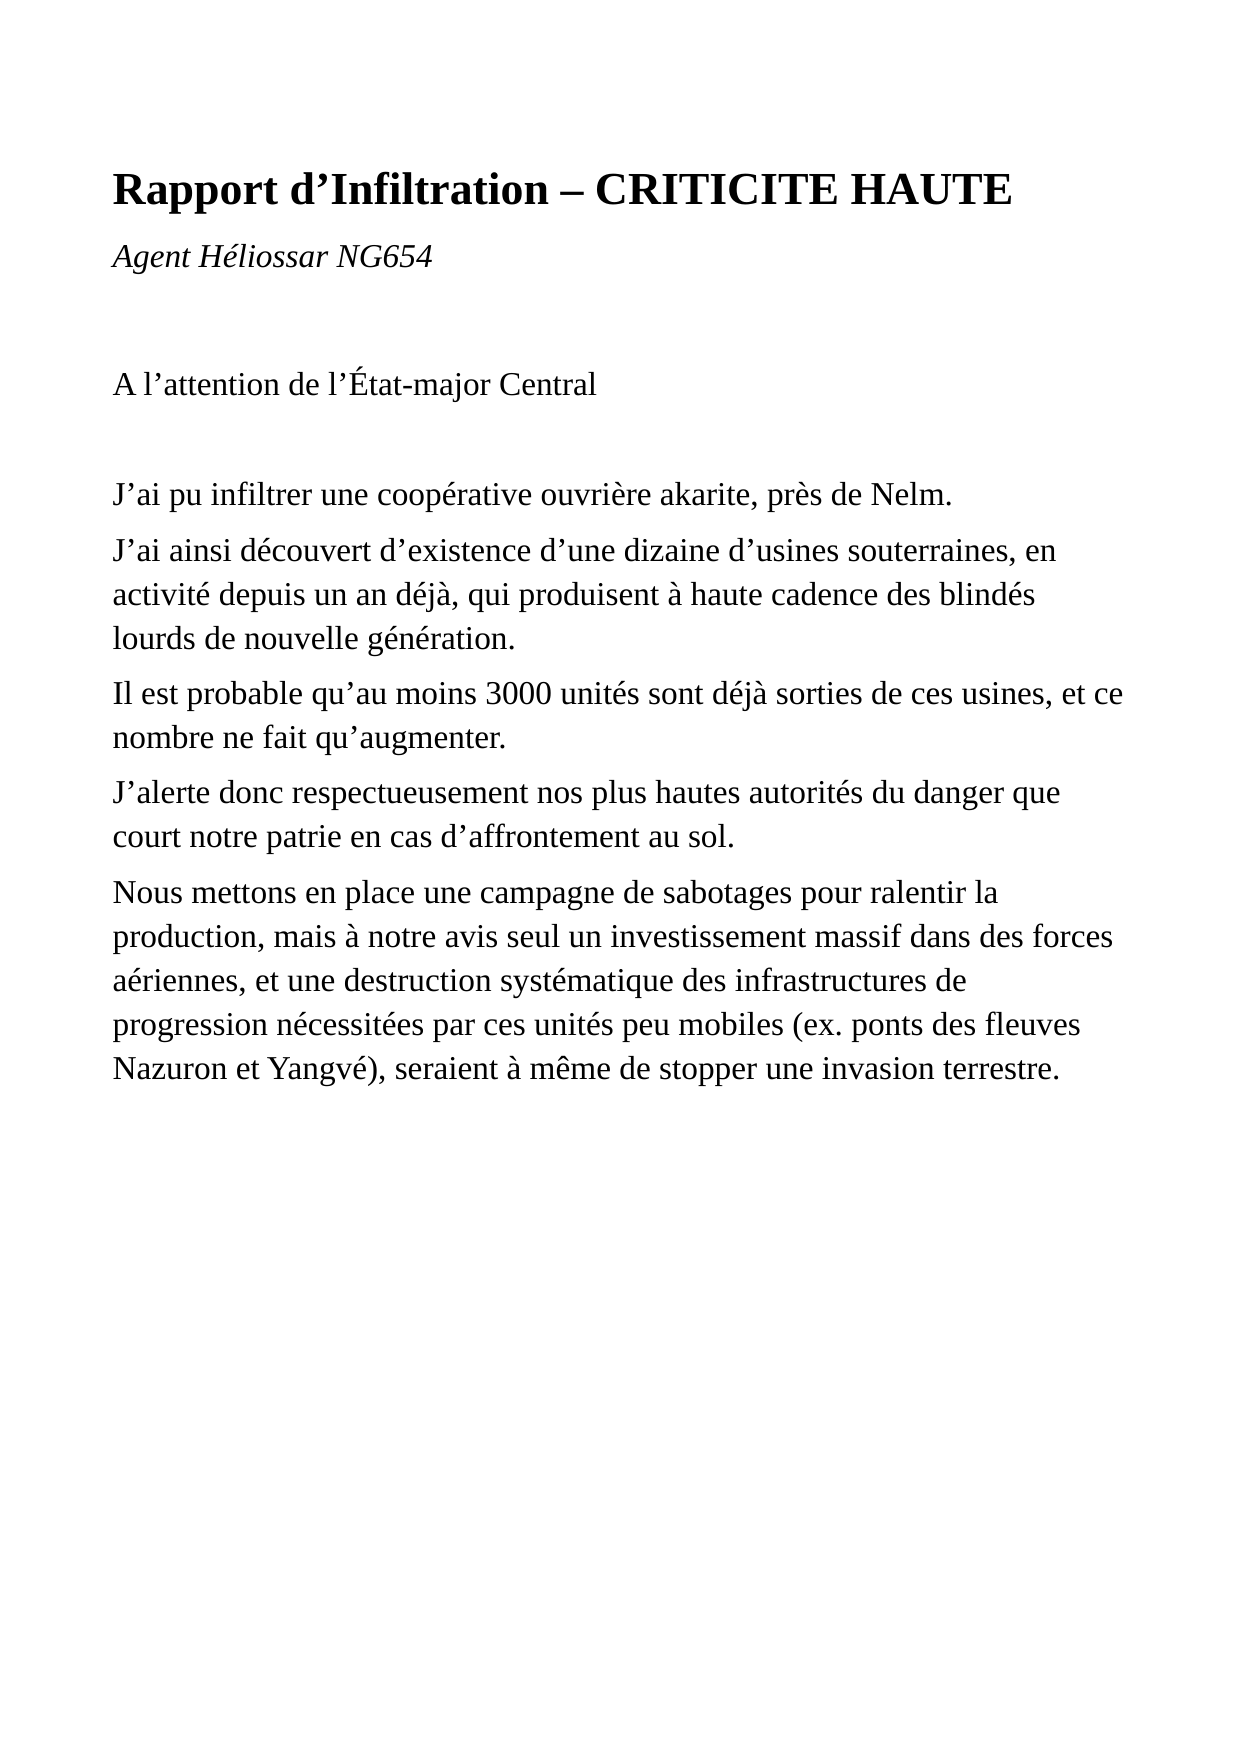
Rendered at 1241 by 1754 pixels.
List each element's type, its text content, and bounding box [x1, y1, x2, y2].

text Agent Héliossar NG654 [112, 236, 1128, 275]
text Nous mettons en place une campagne de sabotages pour ralentir la production, mais à notre avis seul un investissement massif dans des forces aériennes, et une destruction systématique des infrastructures de progression nécessitées par ces unités peu mobiles (ex. ponts des fleuves Nazuron et Yangvé), seraient à même de stopper une invasion terrestre. [112, 872, 1128, 1087]
text Rapport d’Infiltration – CRITICITE HAUTE [112, 161, 1128, 214]
text Il est probable qu’au moins 3000 unités sont déjà sorties de ces usines, et ce nombre ne fait qu’augmenter. [112, 673, 1128, 756]
text J’ai ainsi découvert d’existence d’une dizaine d’usines souterraines, en activité depuis un an déjà, qui produisent à haute cadence des blindés lourds de nouvelle génération. [112, 530, 1128, 656]
text A l’attention de l’État-major Central [112, 364, 1128, 402]
text J’alerte donc respectueusement nos plus hautes autorités du danger que court notre patrie en cas d’affrontement au sol. [112, 773, 1128, 855]
text J’ai pu infiltrer une coopérative ouvrière akarite, près de Nelm. [112, 474, 1128, 513]
